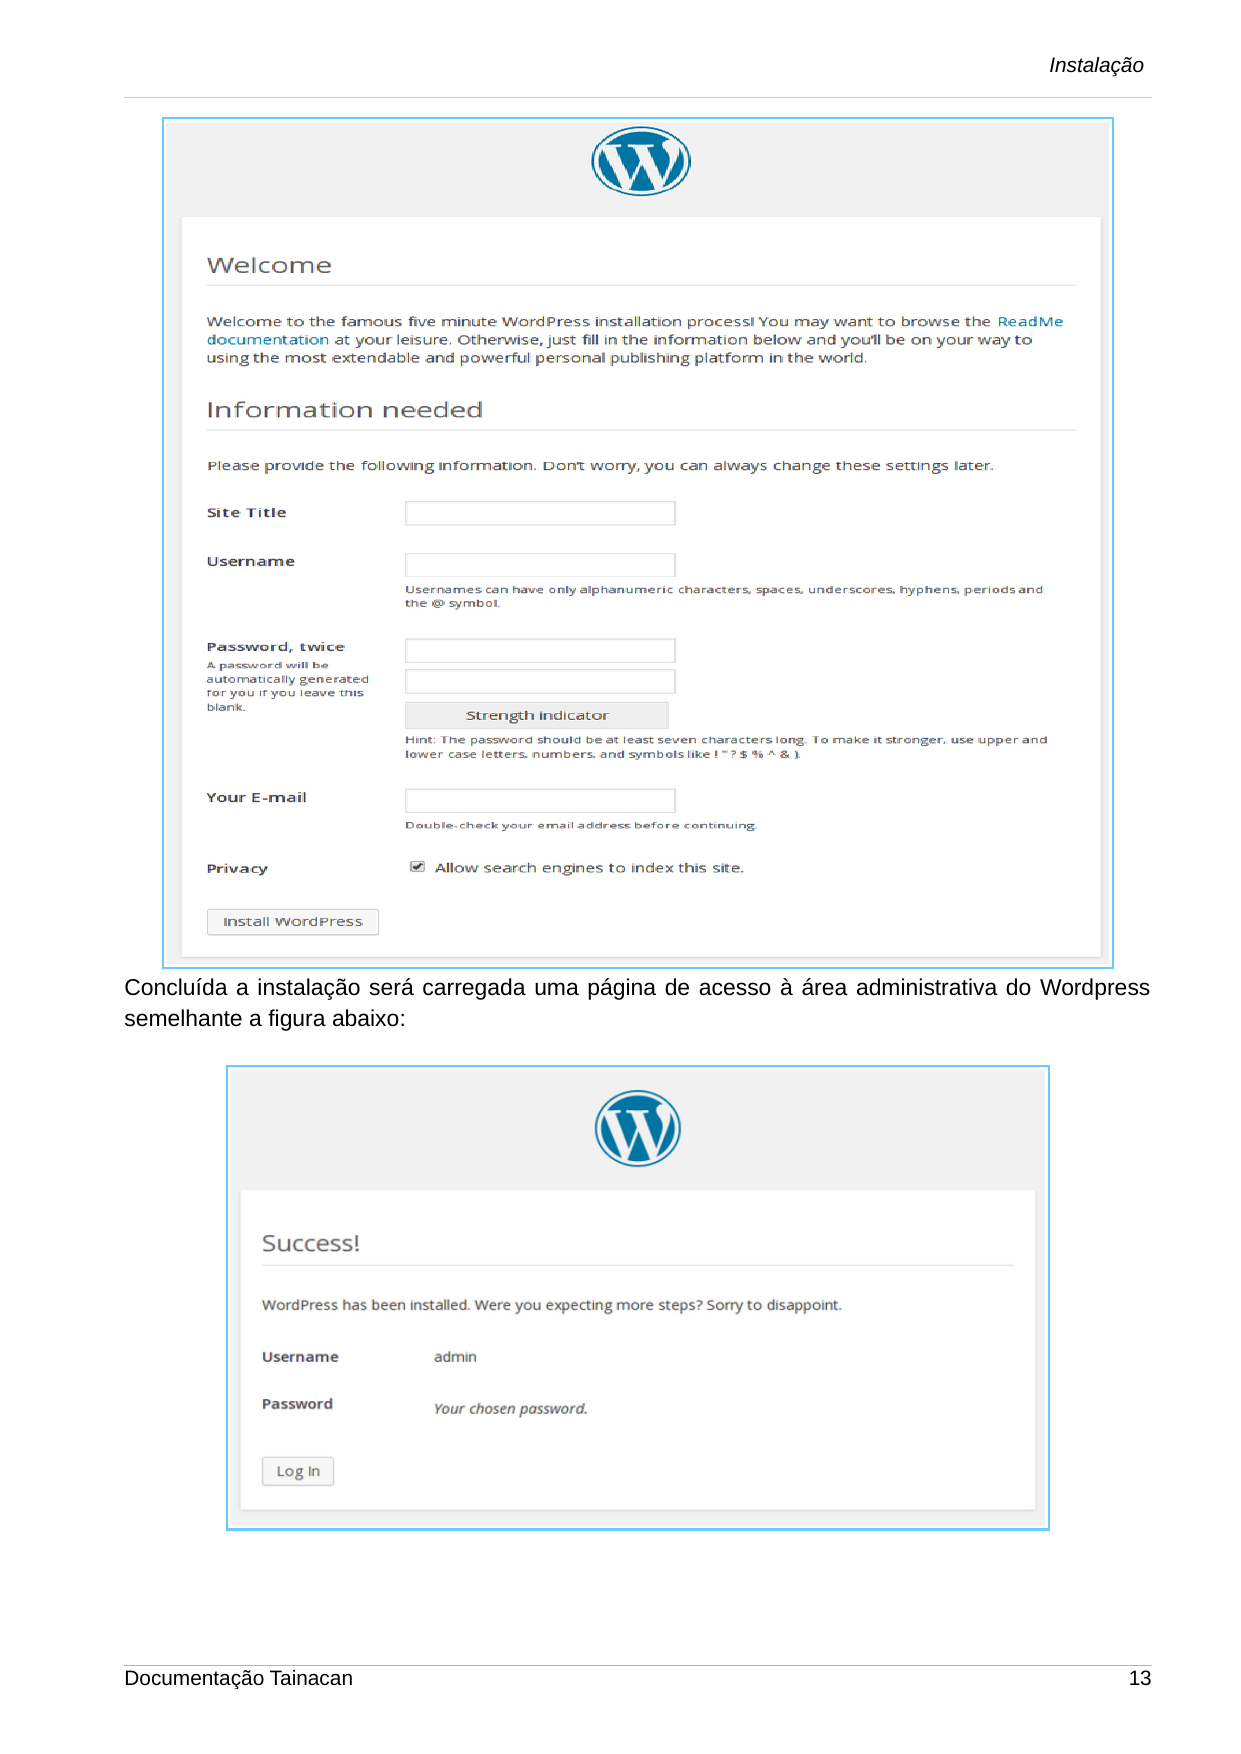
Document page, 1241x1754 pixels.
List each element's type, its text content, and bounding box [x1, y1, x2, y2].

picture [166, 122, 1110, 964]
table_header Instalação [124, 47, 1152, 97]
picture [230, 1070, 1046, 1526]
text Concluída a instalação será carregada uma página de acesso à área administrativa do Wordpress semelhante a figura abaixo: [124, 115, 1152, 1032]
